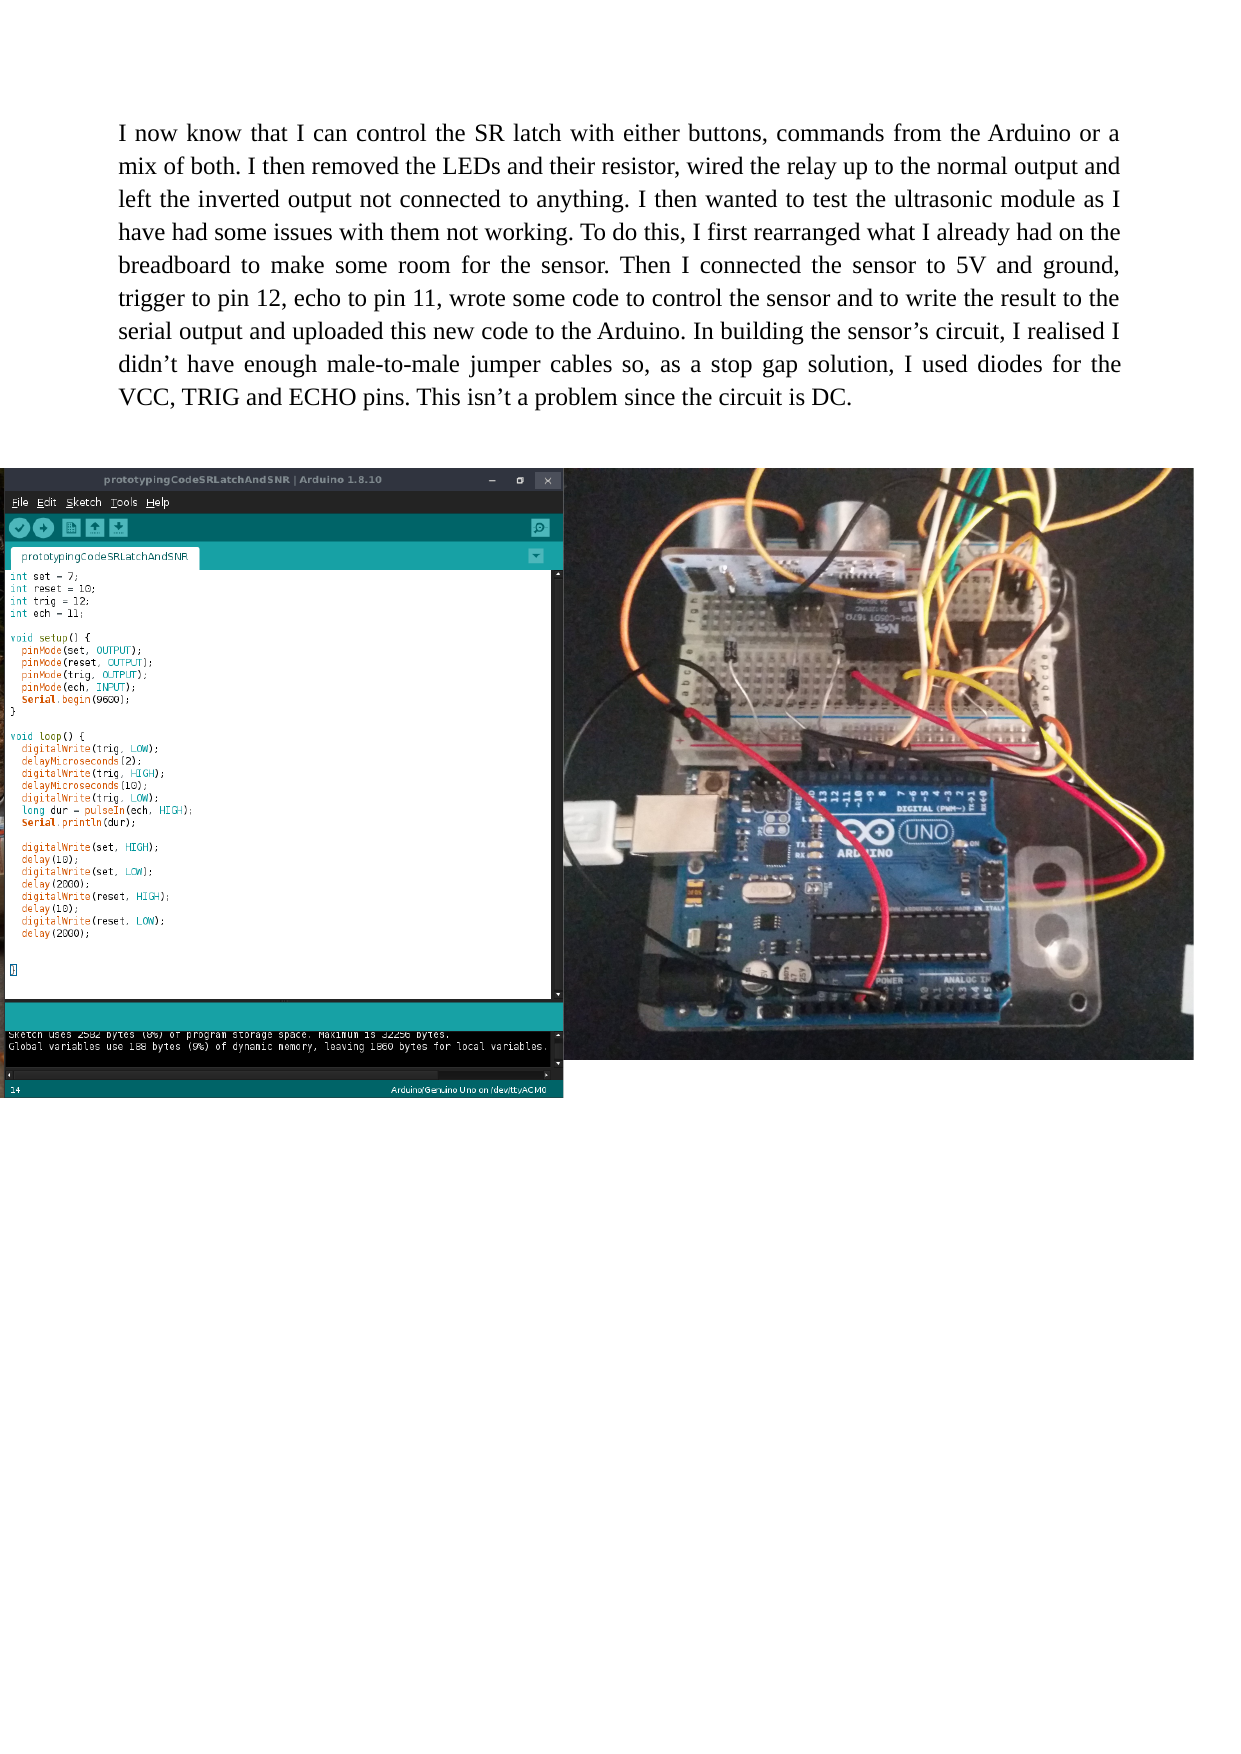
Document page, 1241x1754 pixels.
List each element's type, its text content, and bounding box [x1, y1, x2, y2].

picture [615, 468, 807, 1060]
text I now know that I can control the SR latch with either buttons, commands from the Arduino or a mix of both. I then removed the LEDs and their resistor, wired the relay up to the normal output and left the inverted output not connected to anything. I then wanted to test the ultrasonic module as I have had some issues with them not working. To do this, I first rearranged what I already had on the breadboard to make some room for the sensor. Then I connected the sensor to 5V and ground, trigger to pin 12, echo to pin 11, wrote some code to control the sensor and to write the result to the serial output and uploaded this new code to the Arduino. In building the sensor’s circuit, I realised I didn’t have enough male-to-male jumper cables so, as a stop gap solution, I used diodes for the VCC, TRIG and ECHO pins. This isn’t a problem since the circuit is DC. [118, 118, 1122, 411]
